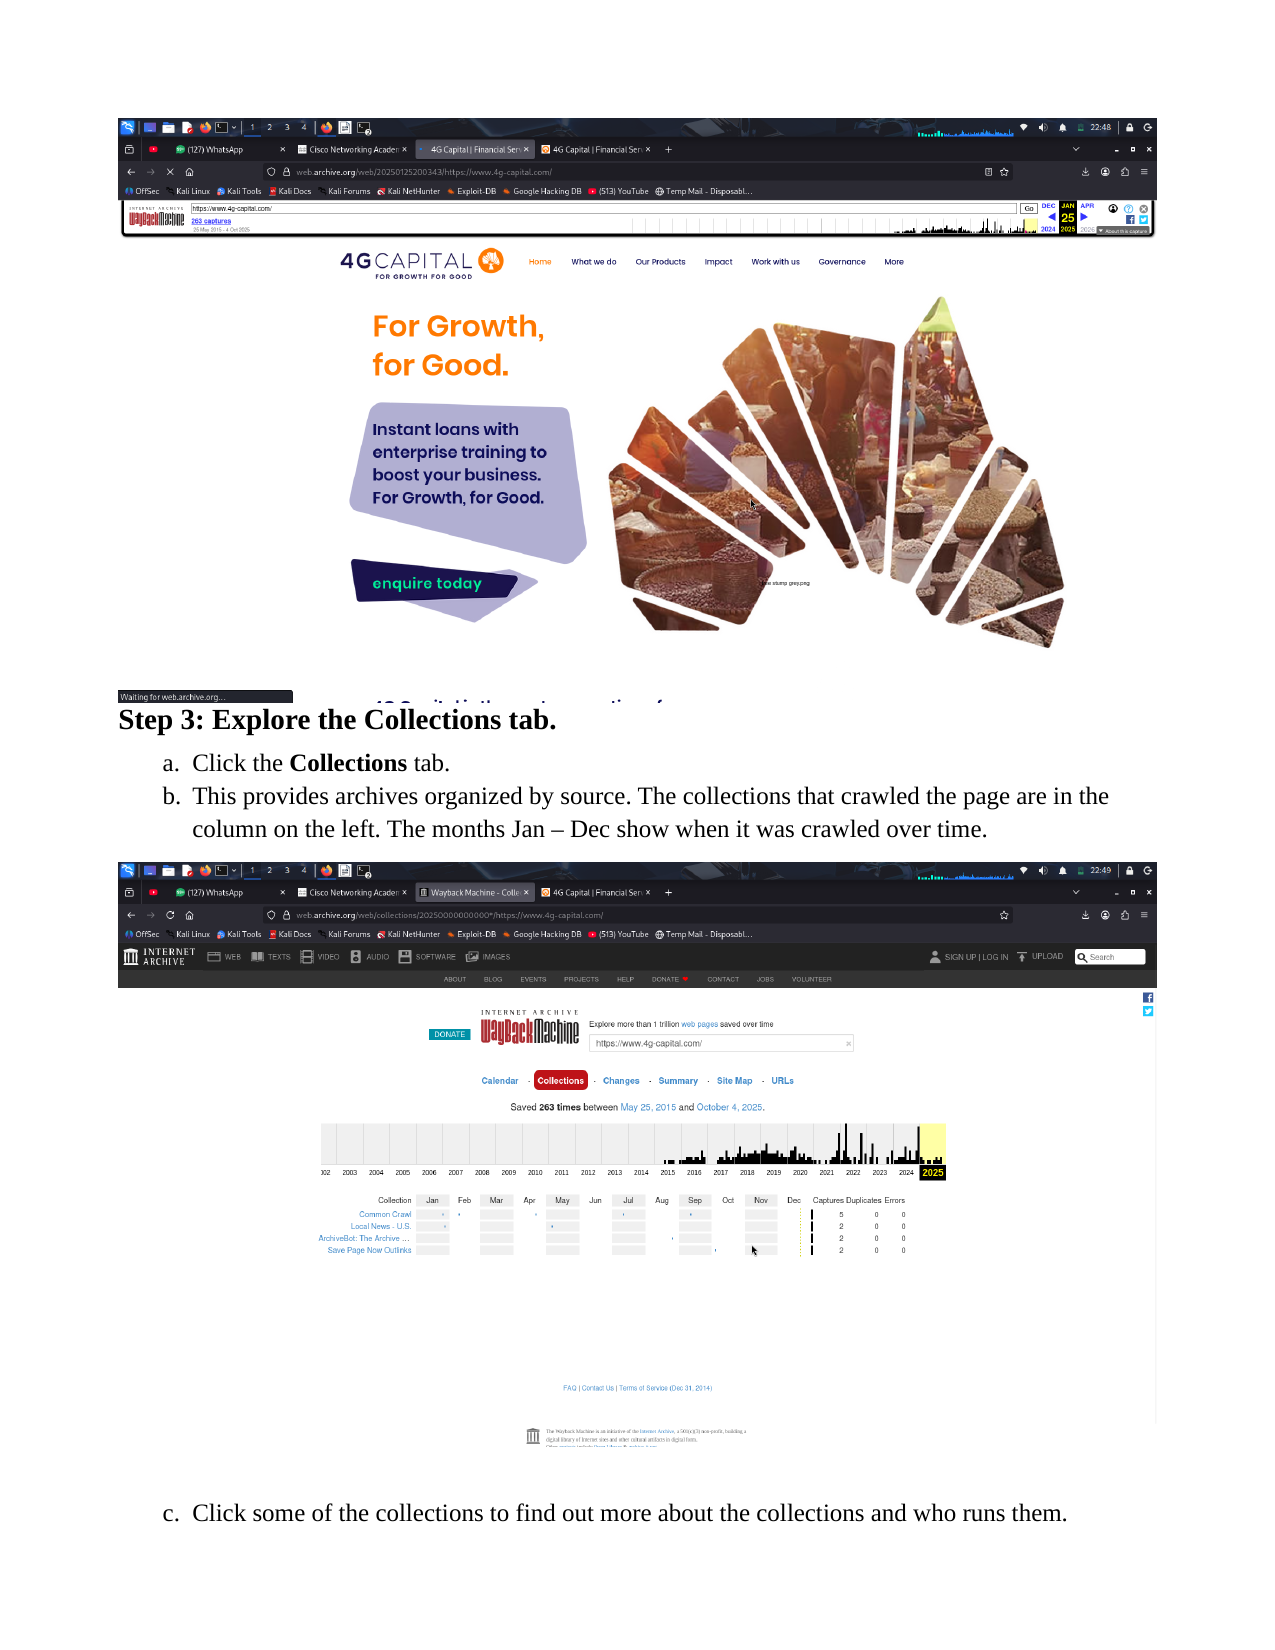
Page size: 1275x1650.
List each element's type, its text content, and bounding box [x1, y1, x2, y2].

list Click the Collections tab. [162, 748, 1157, 777]
list Click some of the collections to find out more about the collections and who runs them. [162, 1498, 1157, 1527]
picture [118, 862, 1157, 1447]
list This provides archives organized by source. The collections that crawled the page are in the column on the left. The months Jan – Dec show when it was crawled over time. [162, 781, 1157, 843]
subtitle Step 3: Explore the Collections tab. [118, 703, 1157, 736]
picture [118, 118, 1157, 703]
